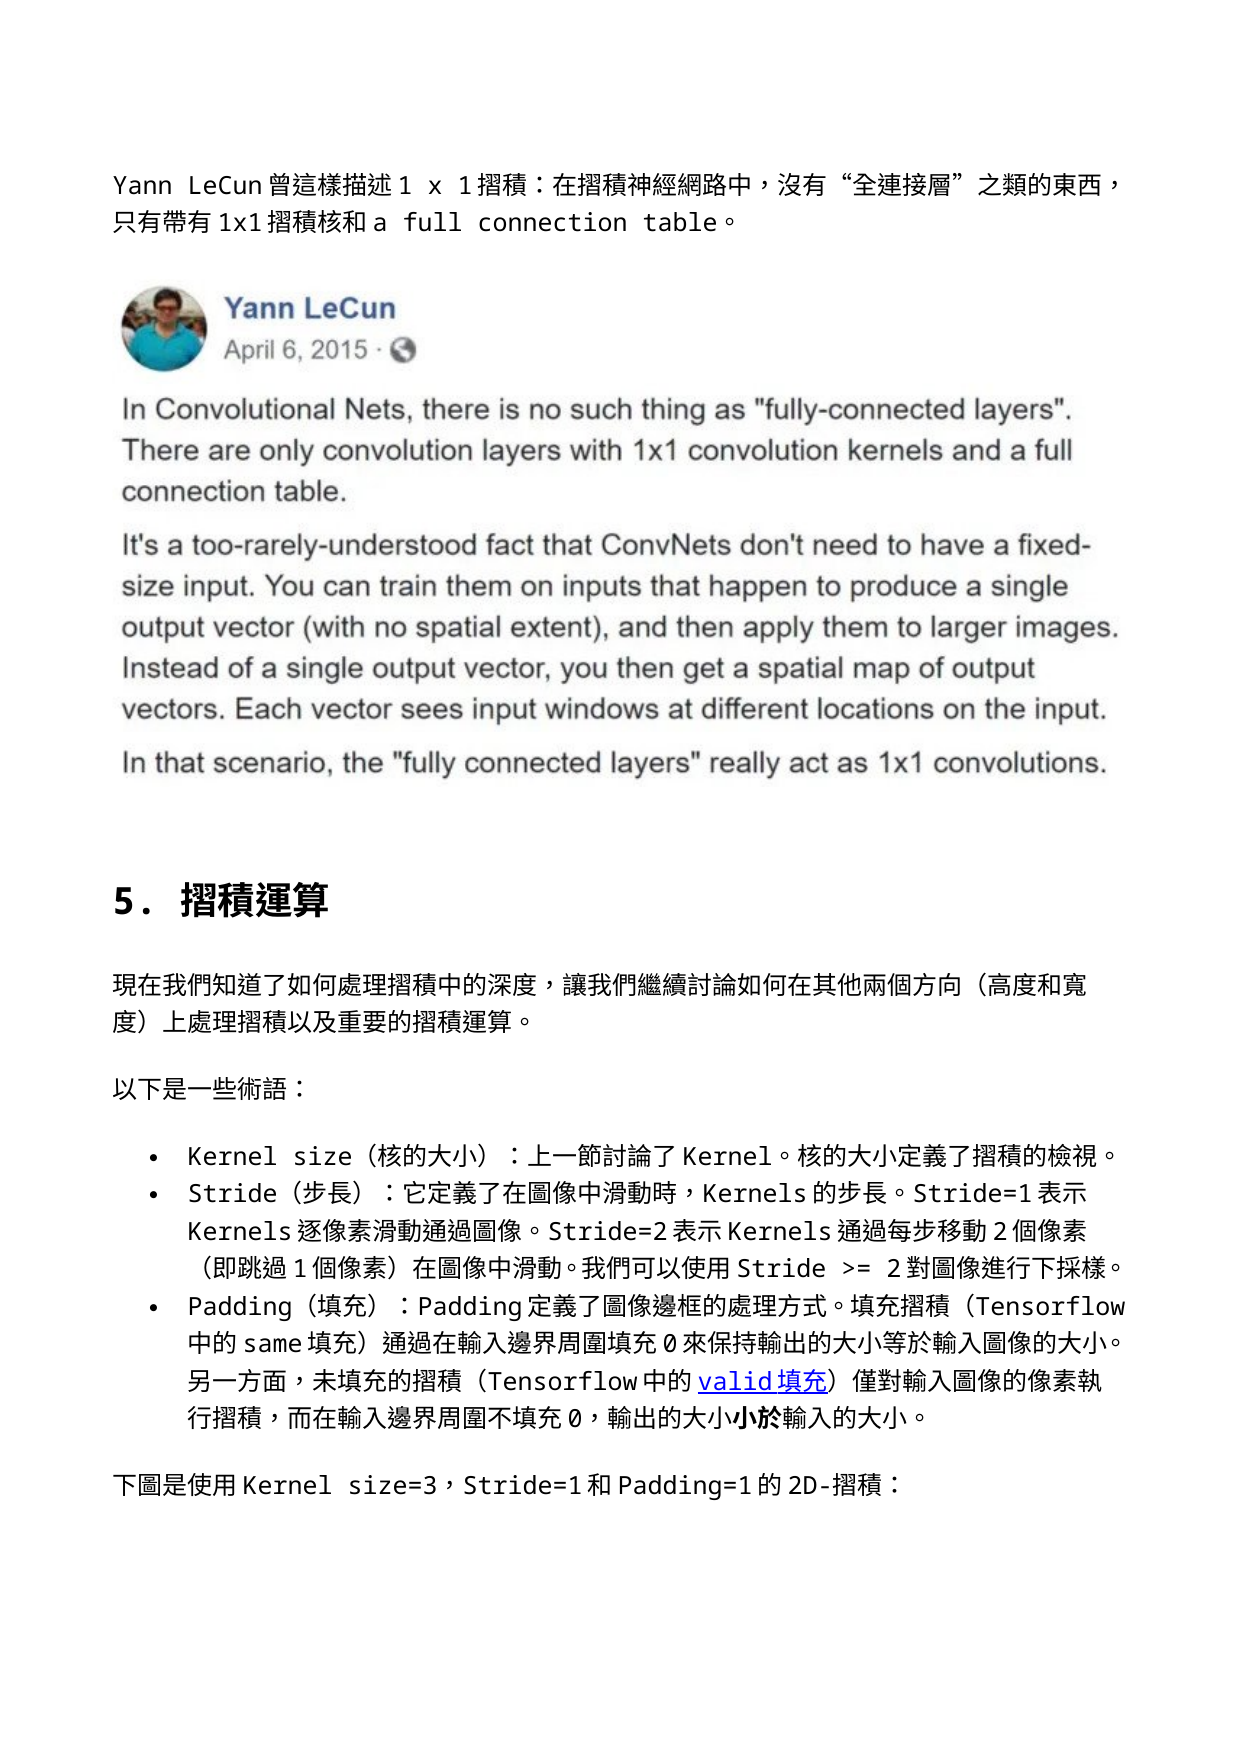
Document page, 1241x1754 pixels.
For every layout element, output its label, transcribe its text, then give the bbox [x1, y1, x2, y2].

list Padding（填充）：Padding定義了圖像邊框的處理方式。填充摺積（Tensorflow中的same填充）通過在輸入邊界周圍填充0來保持輸出的大小等於輸入圖像的大小。另一方面，未填充的摺積（Tensorflow中的valid填充）僅對輸入圖像的像素執行摺積，而在輸入邊界周圍不填充0，輸出的大小小於輸入的大小。 [150, 1285, 1125, 1435]
list Kernel size（核的大小）：上一節討論了Kernel。核的大小定義了摺積的檢視。 [150, 1135, 1125, 1173]
text 現在我們知道了如何處理摺積中的深度，讓我們繼續討論如何在其他兩個方向（高度和寬度）上處理摺積以及重要的摺積運算。 [112, 964, 1125, 1039]
text 下圖是使用Kernel size=3，Stride=1和Padding=1的2D-摺積： [112, 1464, 1125, 1502]
list Stride（步長）：它定義了在圖像中滑動時，Kernels的步長。Stride=1表示Kernels逐像素滑動通過圖像。Stride=2表示Kernels通過每步移動2個像素（即跳過1個像素）在圖像中滑動。我們可以使用Stride >= 2對圖像進行下採樣。 [150, 1173, 1125, 1285]
picture [112, 268, 1125, 787]
text 以下是一些術語： [112, 1069, 1125, 1106]
subtitle 5. 摺積運算 [112, 860, 1125, 935]
text Yann LeCun曾這樣描述1 x 1摺積：在摺積神經網路中，沒有“全連接層”之類的東西，只有帶有1x1摺積核和a full connection table。 [112, 164, 1125, 239]
